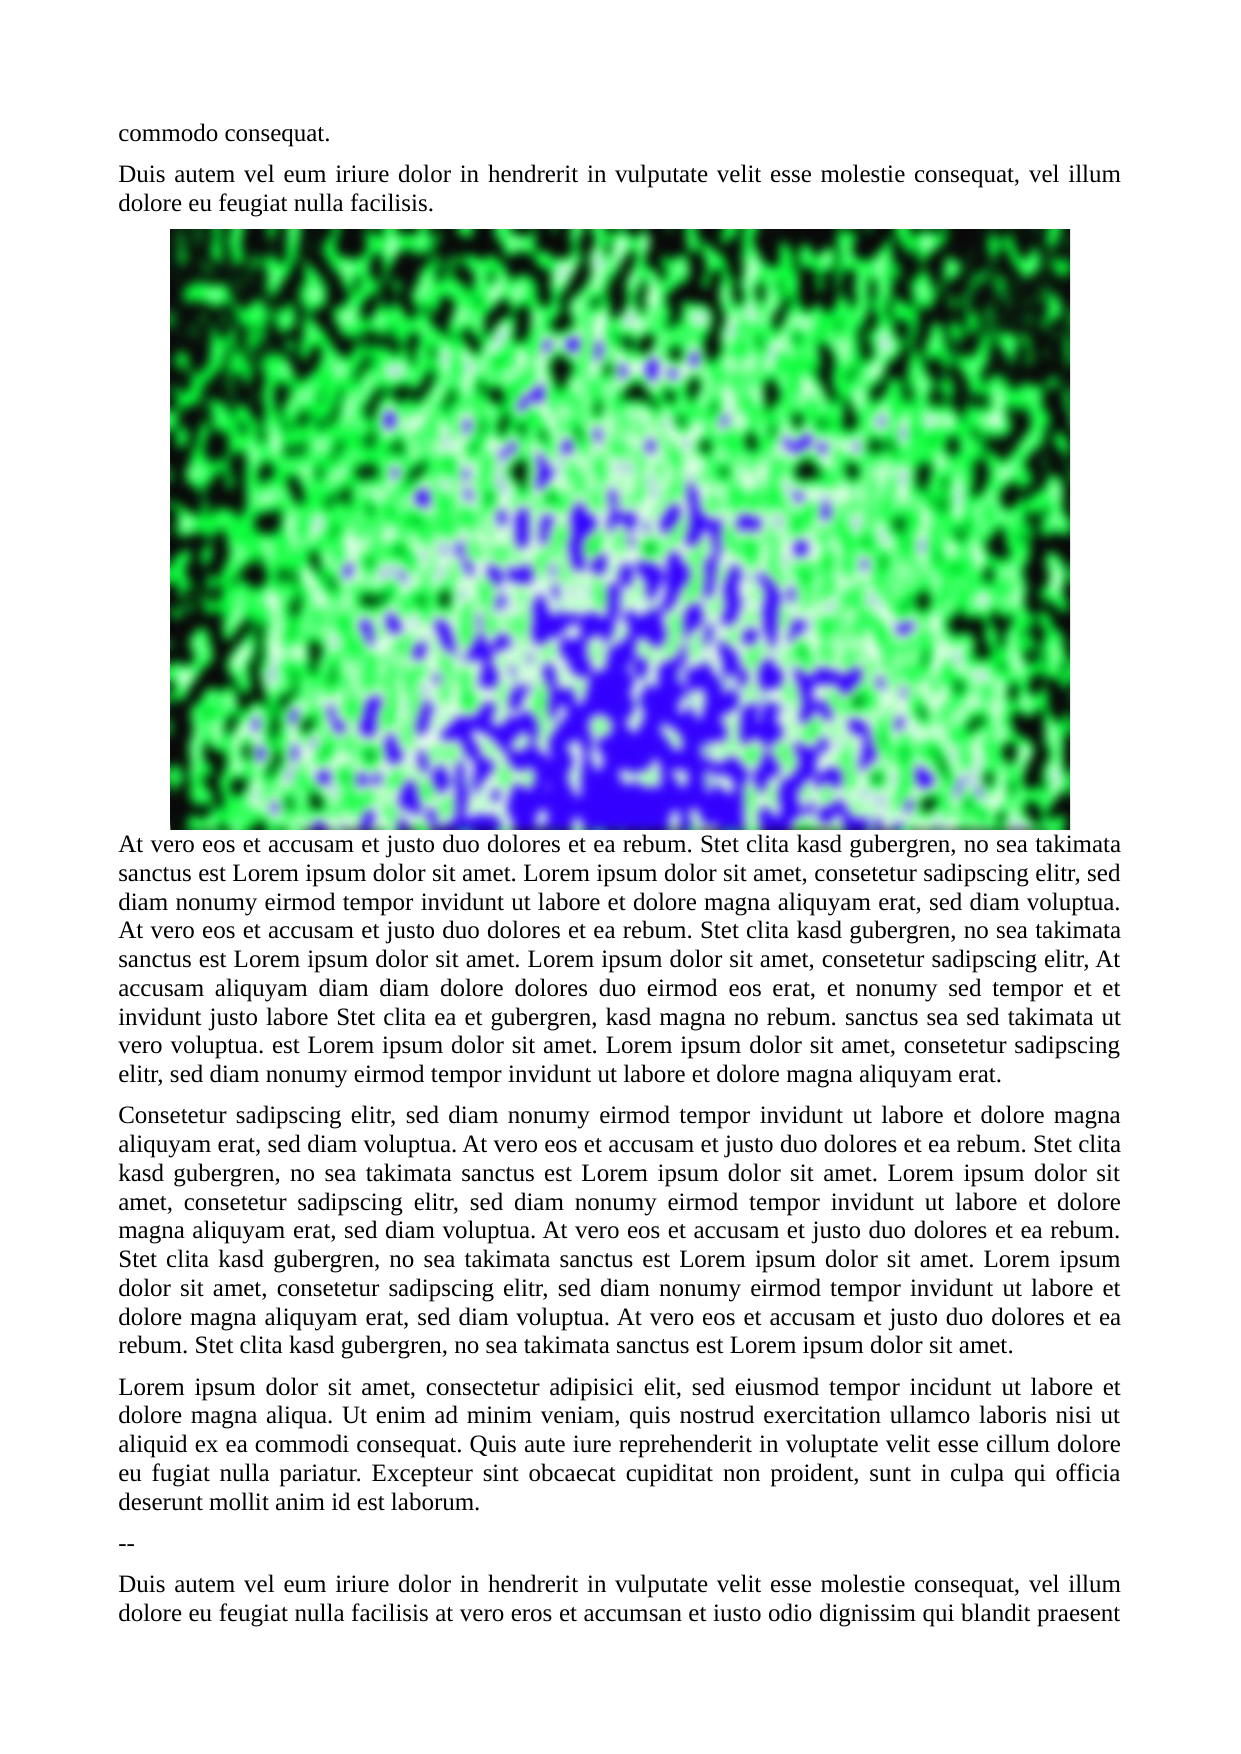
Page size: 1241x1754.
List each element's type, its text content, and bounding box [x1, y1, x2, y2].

text At vero eos et accusam et justo duo dolores et ea rebum. Stet clita kasd gubergren, no sea takimata sanctus est Lorem ipsum dolor sit amet. Lorem ipsum dolor sit amet, consetetur sadipscing elitr, sed diam nonumy eirmod tempor invidunt ut labore et dolore magna aliquyam erat, sed diam voluptua. At vero eos et accusam et justo duo dolores et ea rebum. Stet clita kasd gubergren, no sea takimata sanctus est Lorem ipsum dolor sit amet. Lorem ipsum dolor sit amet, consetetur sadipscing elitr, At accusam aliquyam diam diam dolore dolores duo eirmod eos erat, et nonumy sed tempor et et invidunt justo labore Stet clita ea et gubergren, kasd magna no rebum. sanctus sea sed takimata ut vero voluptua. est Lorem ipsum dolor sit amet. Lorem ipsum dolor sit amet, consetetur sadipscing elitr, sed diam nonumy eirmod tempor invidunt ut labore et dolore magna aliquyam erat. [118, 229, 1122, 1088]
text Lorem ipsum dolor sit amet, consectetur adipisici elit, sed eiusmod tempor incidunt ut labore et dolore magna aliqua. Ut enim ad minim veniam, quis nostrud exercitation ullamco laboris nisi ut aliquid ex ea commodi consequat. Quis aute iure reprehenderit in voluptate velit esse cillum dolore eu fugiat nulla pariatur. Excepteur sint obcaecat cupiditat non proident, sunt in culpa qui officia deserunt mollit anim id est laborum. [118, 1372, 1122, 1516]
text Consetetur sadipscing elitr, sed diam nonumy eirmod tempor invidunt ut labore et dolore magna aliquyam erat, sed diam voluptua. At vero eos et accusam et justo duo dolores et ea rebum. Stet clita kasd gubergren, no sea takimata sanctus est Lorem ipsum dolor sit amet. Lorem ipsum dolor sit amet, consetetur sadipscing elitr, sed diam nonumy eirmod tempor invidunt ut labore et dolore magna aliquyam erat, sed diam voluptua. At vero eos et accusam et justo duo dolores et ea rebum. Stet clita kasd gubergren, no sea takimata sanctus est Lorem ipsum dolor sit amet. Lorem ipsum dolor sit amet, consetetur sadipscing elitr, sed diam nonumy eirmod tempor invidunt ut labore et dolore magna aliquyam erat, sed diam voluptua. At vero eos et accusam et justo duo dolores et ea rebum. Stet clita kasd gubergren, no sea takimata sanctus est Lorem ipsum dolor sit amet. [118, 1101, 1122, 1359]
picture [170, 229, 1071, 830]
text Duis autem vel eum iriure dolor in hendrerit in vulputate velit esse molestie consequat, vel illum dolore eu feugiat nulla facilisis at vero eros et accumsan et iusto odio dignissim qui blandit praesent [118, 1569, 1122, 1627]
text Duis autem vel eum iriure dolor in hendrerit in vulputate velit esse molestie consequat, vel illum dolore eu feugiat nulla facilisis. [118, 159, 1122, 217]
text commodo consequat. [118, 118, 1122, 147]
text -- [118, 1528, 1122, 1557]
